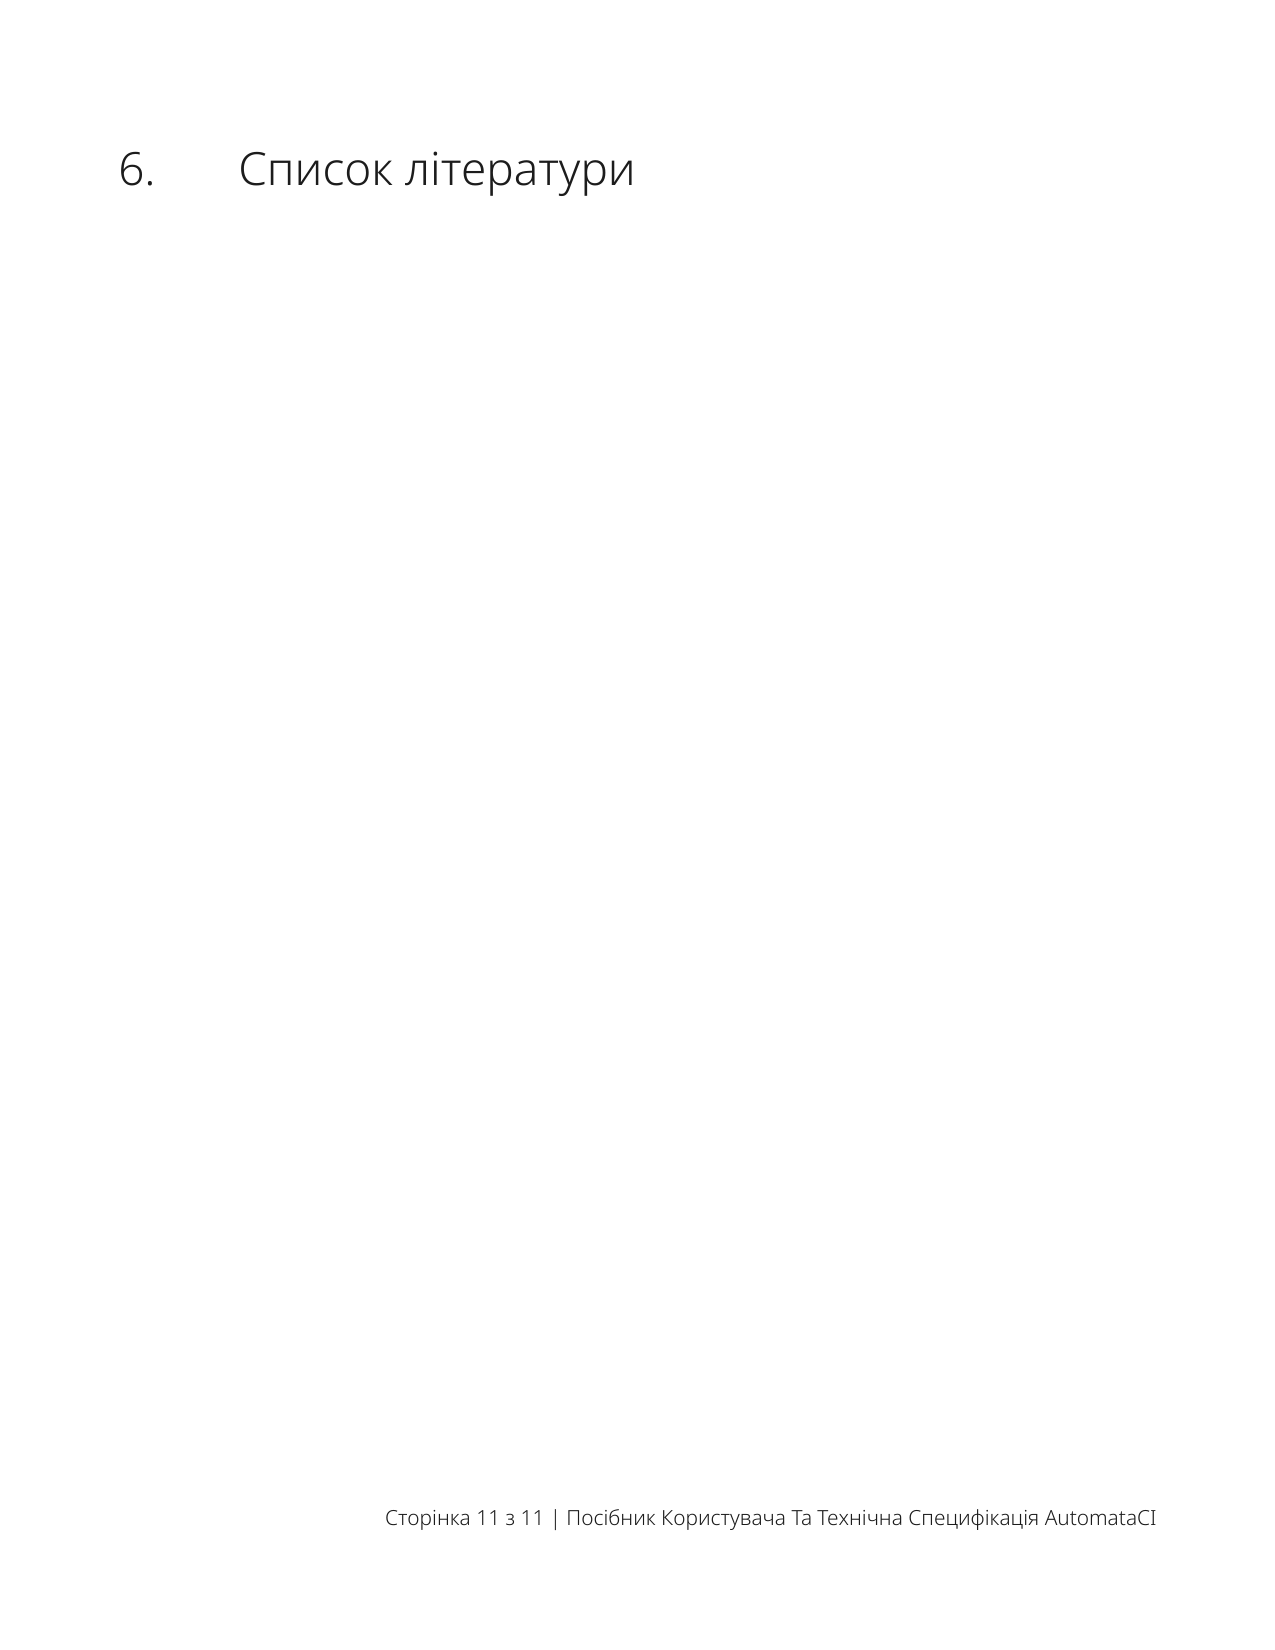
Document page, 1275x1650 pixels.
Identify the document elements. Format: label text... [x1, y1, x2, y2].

subtitle Список літератури [118, 136, 1157, 198]
